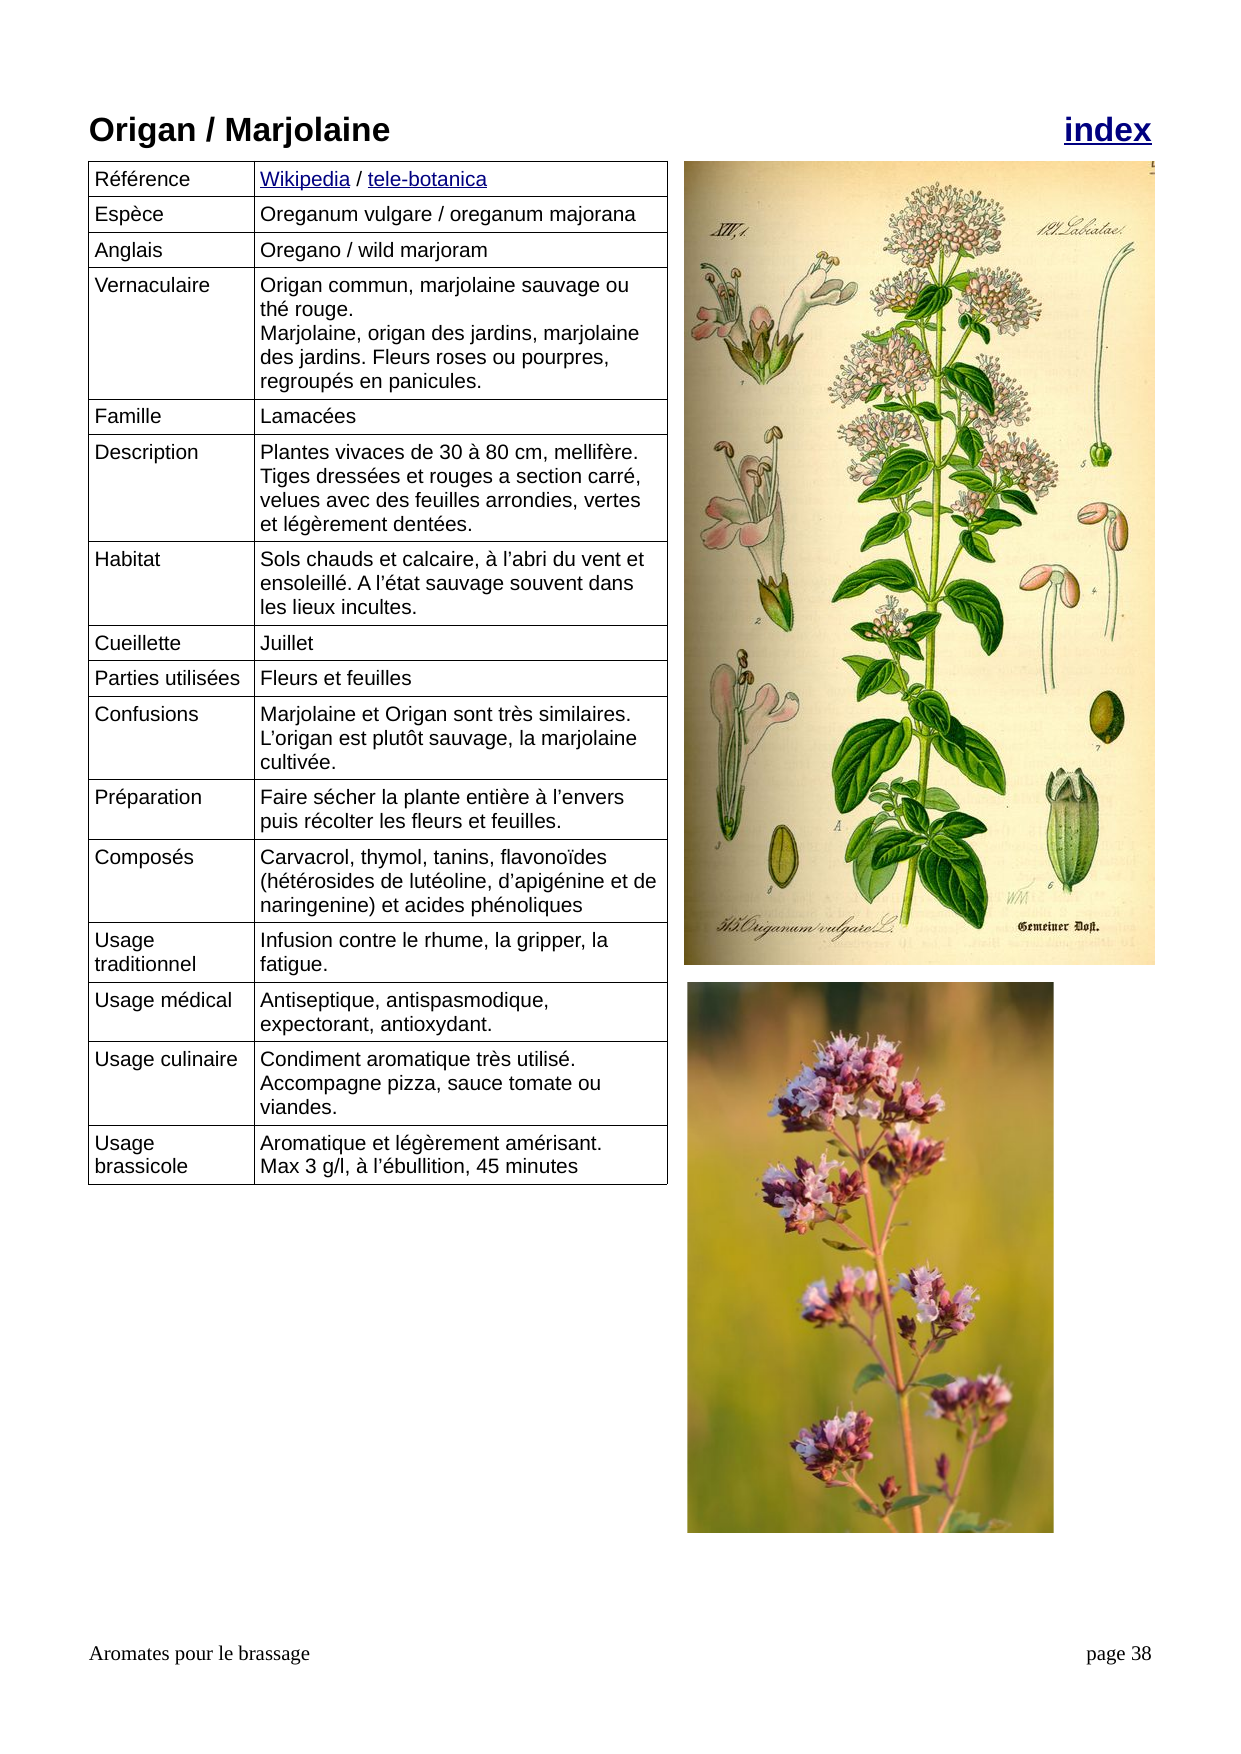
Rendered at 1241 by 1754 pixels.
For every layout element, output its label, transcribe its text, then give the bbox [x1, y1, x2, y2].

table_cell Usage brassicole [89, 1126, 254, 1184]
table_cell Famille [89, 400, 254, 434]
table_cell Condiment aromatique très utilisé. Accompagne pizza, sauce tomate ou viandes. [255, 1042, 667, 1124]
table_cell Lamacées [255, 400, 667, 434]
table_cell Fleurs et feuilles [255, 661, 667, 696]
table_cell Antiseptique, antispasmodique, expectorant, antioxydant. [255, 983, 667, 1041]
table_cell Parties utilisées [89, 661, 254, 696]
table_cell Anglais [89, 233, 254, 267]
subtitle Origan / Marjolaine index [88, 109, 1152, 148]
table_cell Habitat [89, 542, 254, 625]
table_cell Carvacrol, thymol, tanins, flavonoïdes (hétérosides de lutéoline, d’apigénine et de naringenine) et acides phénoliques [255, 840, 667, 922]
table_cell Oregano / wild marjoram [255, 233, 667, 267]
table_cell Vernaculaire [89, 268, 254, 398]
table_cell Confusions [89, 697, 254, 779]
table_cell Aromatique et légèrement amérisant. Max 3 g/l, à l’ébullition, 45 minutes [255, 1126, 667, 1184]
table_cell Usage médical [89, 983, 254, 1041]
table_cell Préparation [89, 780, 254, 839]
table_cell Juillet [255, 626, 667, 660]
table_cell Plantes vivaces de 30 à 80 cm, mellifère. Tiges dressées et rouges a section carré, velues avec des feuilles arrondies, vertes et légèrement dentées. [255, 435, 667, 541]
table_cell Description [89, 435, 254, 541]
table_header Wikipedia / tele-botanica [255, 162, 667, 196]
table_cell Origan commun, marjolaine sauvage ou thé rouge. Marjolaine, origan des jardins, marjolaine des jardins. Fleurs roses ou pourpres, regroupés en panicules. [255, 268, 667, 398]
table_header Référence [89, 162, 254, 196]
table_cell Infusion contre le rhume, la gripper, la fatigue. [255, 923, 667, 982]
table_cell Sols chauds et calcaire, à l’abri du vent et ensoleillé. A l’état sauvage souvent dans les lieux incultes. [255, 542, 667, 625]
picture [687, 982, 1054, 1533]
table_cell Marjolaine et Origan sont très similaires. L’origan est plutôt sauvage, la marjolaine cultivée. [255, 697, 667, 779]
picture [684, 161, 1155, 965]
table_cell Composés [89, 840, 254, 922]
table_cell Usage culinaire [89, 1042, 254, 1124]
table_cell Espèce [89, 197, 254, 232]
table_cell Faire sécher la plante entière à l’envers puis récolter les fleurs et feuilles. [255, 780, 667, 839]
table_cell Usage traditionnel [89, 923, 254, 982]
table_cell Oreganum vulgare / oreganum majorana [255, 197, 667, 232]
table_cell Cueillette [89, 626, 254, 660]
